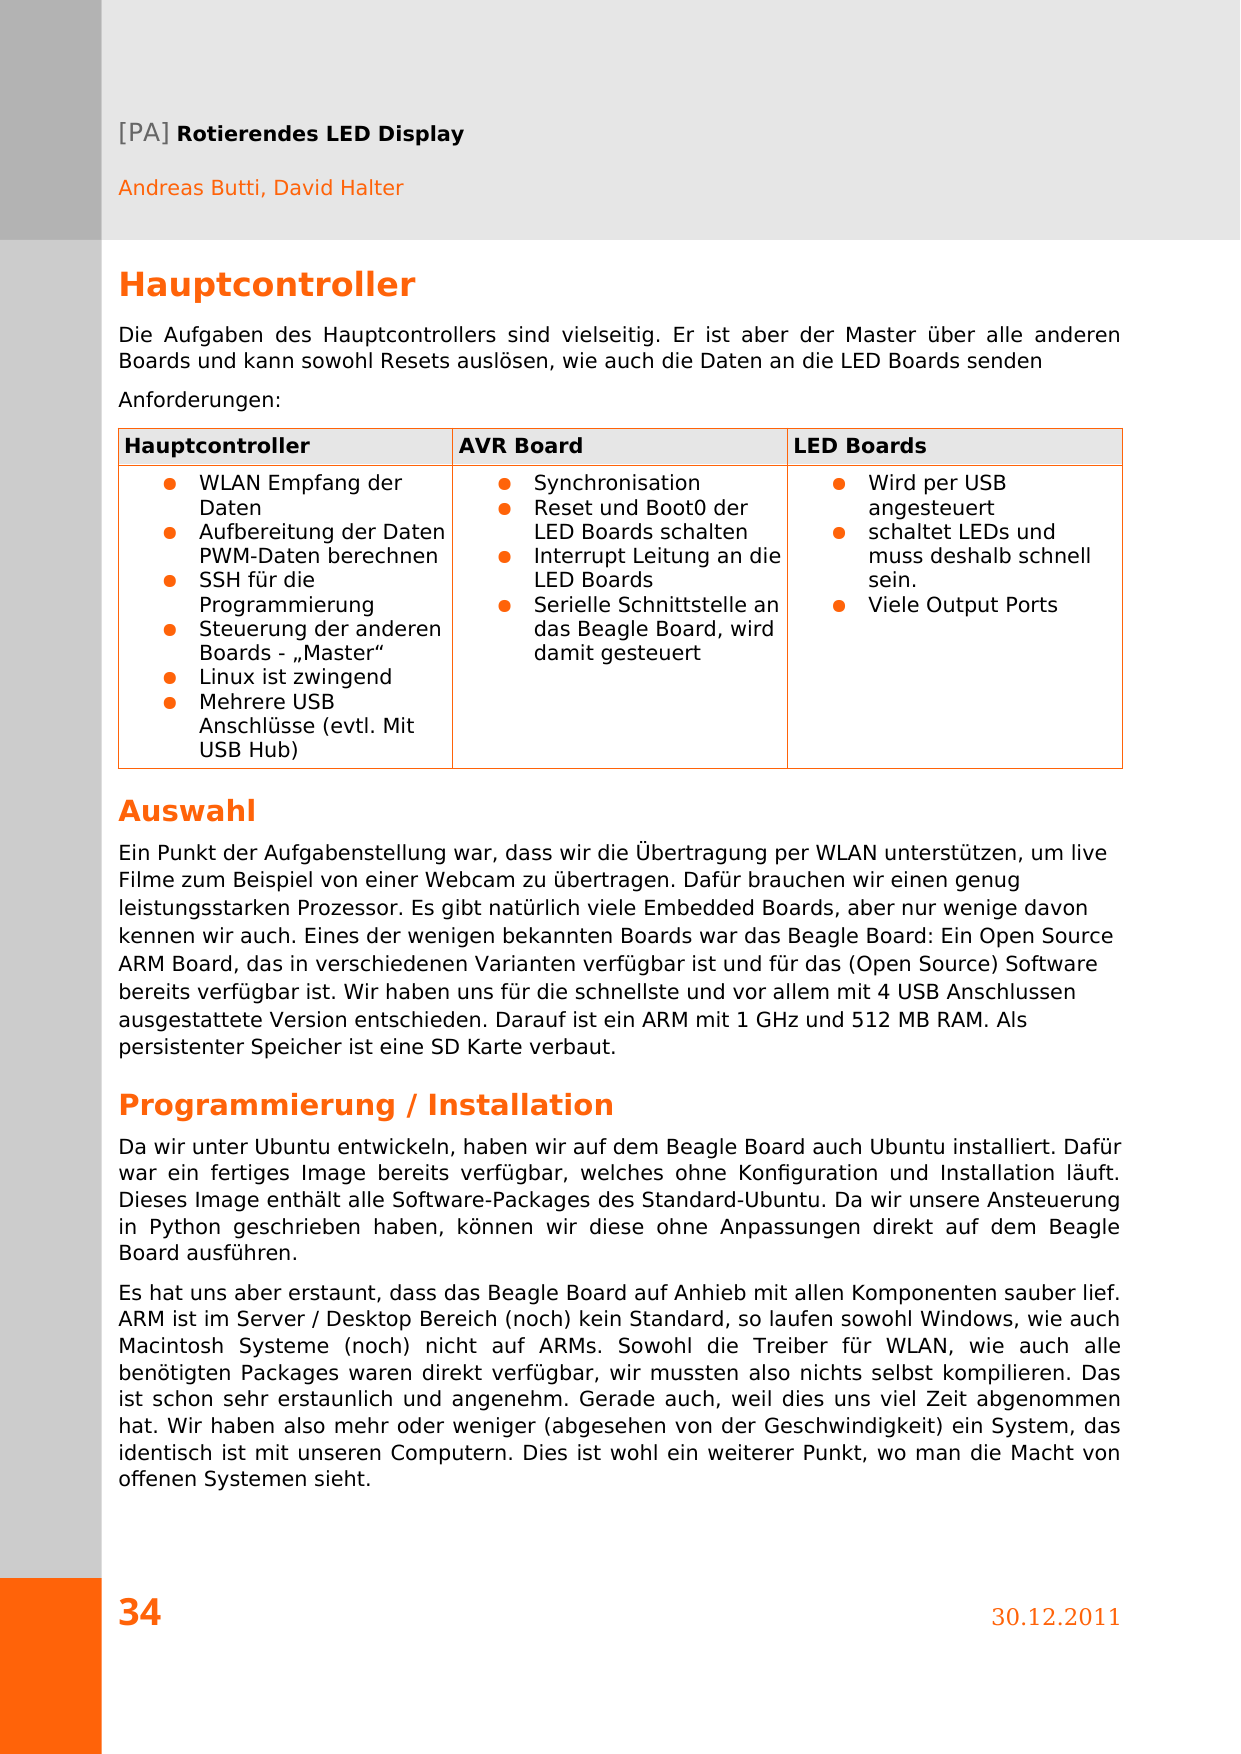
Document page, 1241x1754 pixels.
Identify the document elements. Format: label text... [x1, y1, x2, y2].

text Ein Punkt der Aufgabenstellung war, dass wir die Übertragung per WLAN unterstützen, um live Filme zum Beispiel von einer Webcam zu übertragen. Dafür brauchen wir einen genug leistungsstarken Prozessor. Es gibt natürlich viele Embedded Boards, aber nur wenige davon kennen wir auch. Eines der wenigen bekannten Boards war das Beagle Board: Ein Open Source ARM Board, das in verschiedenen Varianten verfügbar ist und für das (Open Source) Software bereits verfügbar ist. Wir haben uns für die schnellste und vor allem mit 4 USB Anschlussen ausgestattete Version entschieden. Darauf ist ein ARM mit 1 GHz und 512 MB RAM. Als persistenter Speicher ist eine SD Karte verbaut. [118, 841, 1122, 1060]
table_cell Wird per USB angesteuert schaltet LEDs und muss deshalb schnell sein. Viele Output Ports [788, 466, 1122, 768]
text Die Aufgaben des Hauptcontrollers sind vielseitig. Er ist aber der Master über alle anderen Boards und kann sowohl Resets auslösen, wie auch die Daten an die LED Boards senden [118, 323, 1122, 374]
table_cell Synchronisation Reset und Boot0 der LED Boards schalten Interrupt Leitung an die LED Boards Serielle Schnittstelle an das Beagle Board, wird damit gesteuert [453, 466, 787, 768]
text Es hat uns aber erstaunt, dass das Beagle Board auf Anhieb mit allen Komponenten sauber lief. ARM ist im Server / Desktop Bereich (noch) kein Standard, so laufen sowohl Windows, wie auch Macintosh Systeme (noch) nicht auf ARMs. Sowohl die Treiber für WLAN, wie auch alle benötigten Packages waren direkt verfügbar, wir mussten also nichts selbst kompilieren. Das ist schon sehr erstaunlich und angenehm. Gerade auch, weil dies uns viel Zeit abgenommen hat. Wir haben also mehr oder weniger (abgesehen von der Geschwindigkeit) ein System, das identisch ist mit unseren Computern. Dies ist wohl ein weiterer Punkt, wo man die Macht von offenen Systemen sieht. [118, 1281, 1122, 1491]
subtitle Auswahl [118, 794, 1122, 828]
text Da wir unter Ubuntu entwickeln, haben wir auf dem Beagle Board auch Ubuntu installiert. Dafür war ein fertiges Image bereits verfügbar, welches ohne Konfiguration und Installation läuft. Dieses Image enthält alle Software-Packages des Standard-Ubuntu. Da wir unsere Ansteuerung in Python geschrieben haben, können wir diese ohne Anpassungen direkt auf dem Beagle Board ausführen. [118, 1135, 1122, 1266]
table_header LED Boards [788, 429, 1122, 464]
subtitle Programmierung / Installation [118, 1088, 1122, 1122]
table_header Hauptcontroller [119, 429, 452, 464]
table_header AVR Board [453, 429, 787, 464]
table_cell WLAN Empfang der Daten Aufbereitung der Daten PWM-Daten berechnen SSH für die Programmierung Steuerung der anderen Boards - „Master“ Linux ist zwingend Mehrere USB Anschlüsse (evtl. Mit USB Hub) [119, 466, 452, 768]
subtitle Hauptcontroller [118, 266, 1122, 304]
text Anforderungen: [118, 388, 1122, 413]
